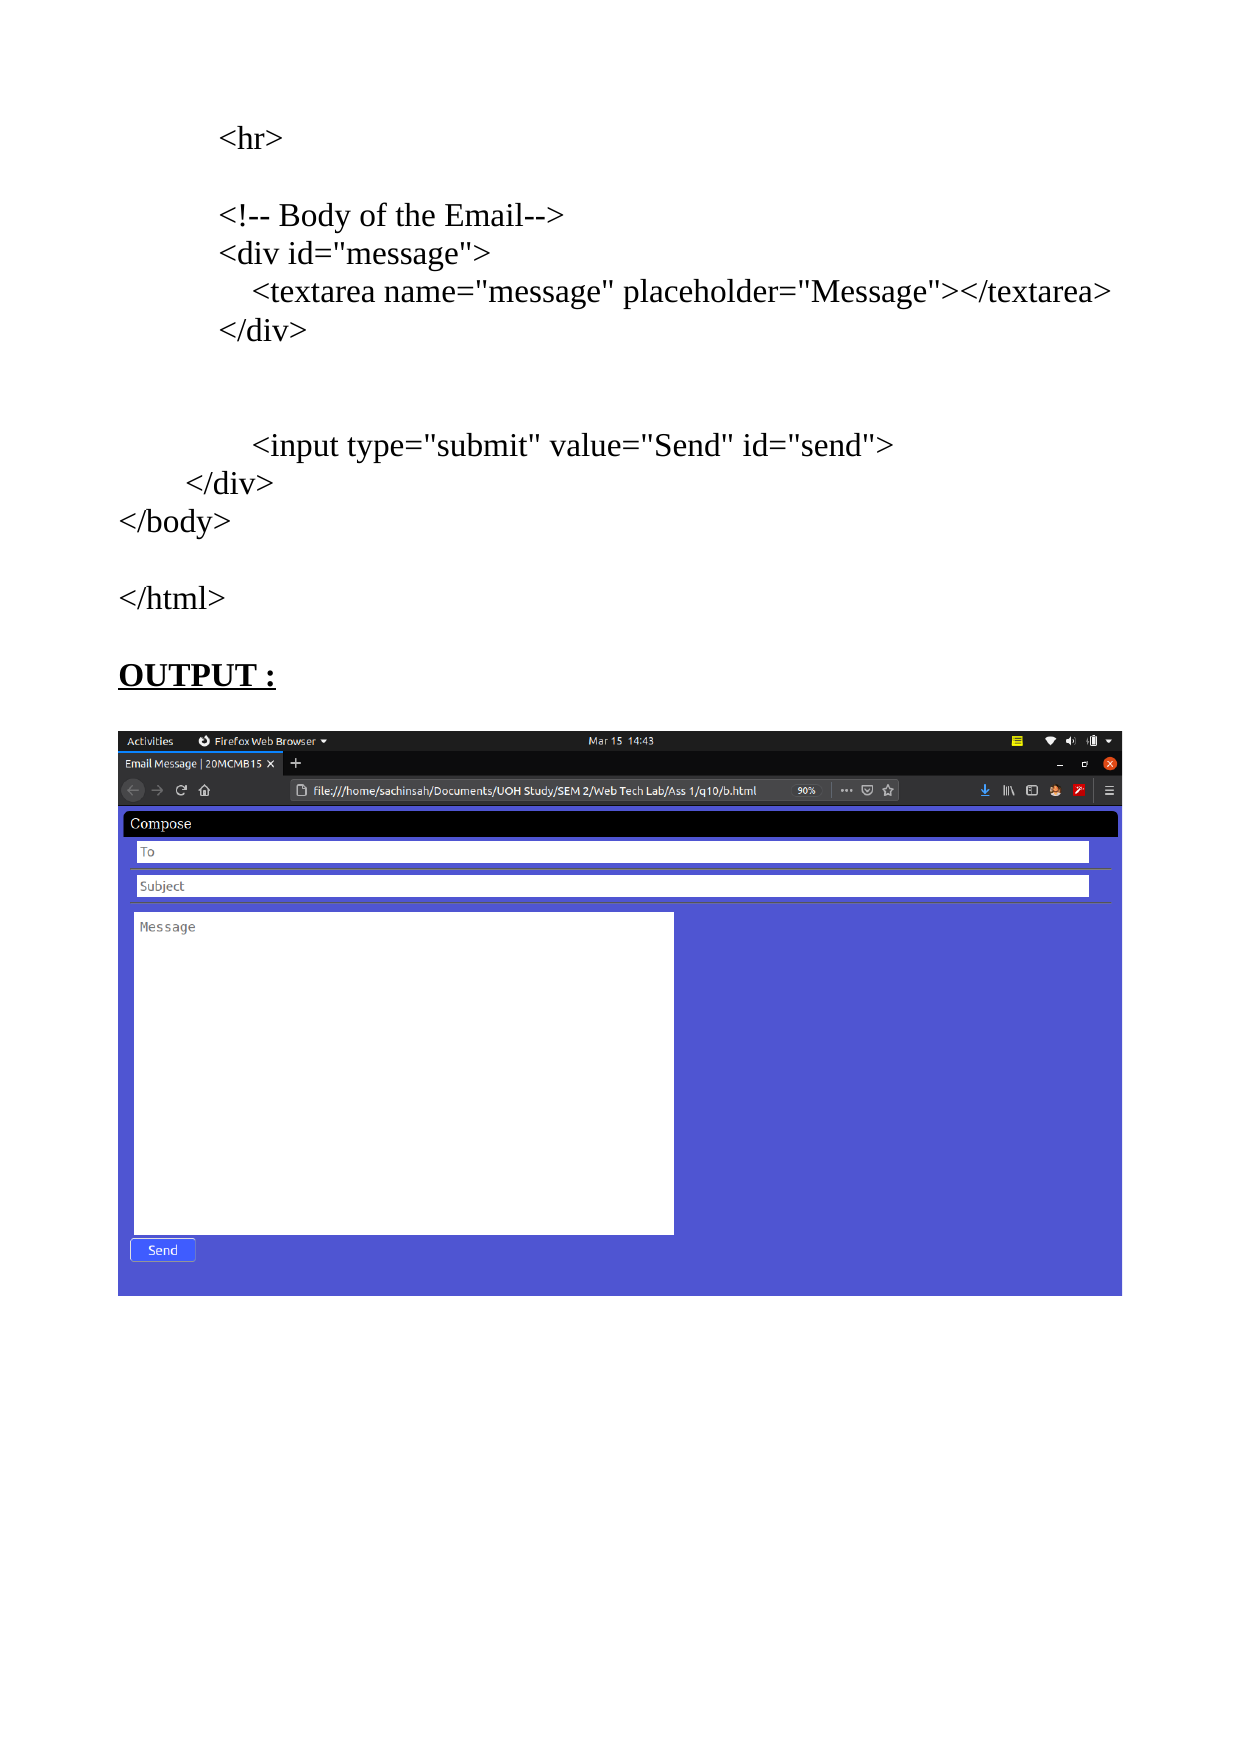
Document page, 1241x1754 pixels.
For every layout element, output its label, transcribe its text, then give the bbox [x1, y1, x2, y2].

text <hr> [118, 118, 1122, 156]
text </div> [118, 463, 1122, 501]
text </body> [118, 501, 1122, 540]
text </div> [118, 310, 1122, 348]
text OUTPUT : [118, 655, 1122, 693]
text <!-- Body of the Email--> [118, 195, 1122, 233]
picture [118, 731, 1123, 1296]
text <div id="message"> [118, 233, 1122, 271]
text </html> [118, 578, 1122, 616]
text <input type="submit" value="Send" id="send"> [118, 425, 1122, 463]
text <textarea name="message" placeholder="Message"></textarea> [118, 271, 1122, 310]
